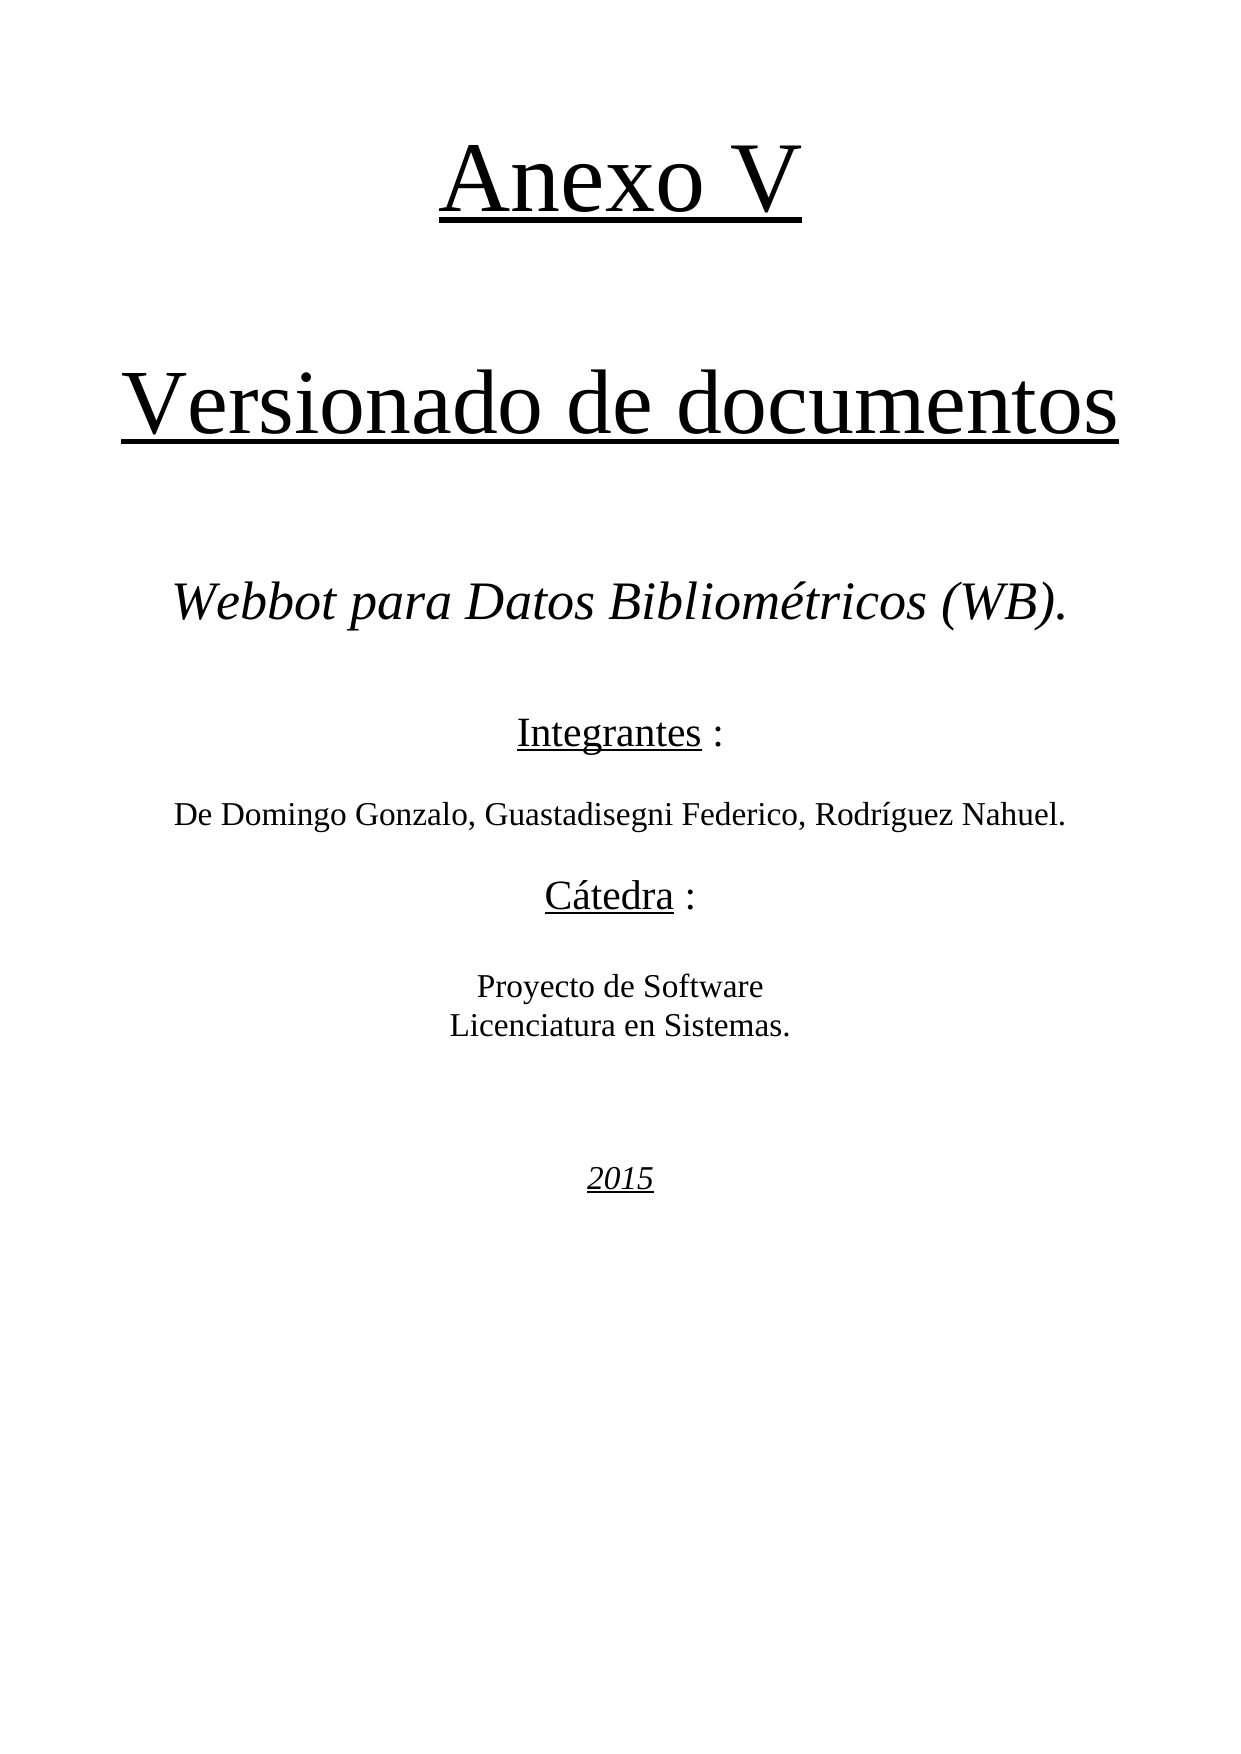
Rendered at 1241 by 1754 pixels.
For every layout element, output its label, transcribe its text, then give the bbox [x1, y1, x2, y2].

text Integrantes : [118, 707, 1122, 755]
text Versionado de documentos [118, 348, 1122, 453]
text Licenciatura en Sistemas. [118, 1005, 1122, 1043]
text Cátedra : [118, 870, 1122, 918]
text Anexo V [118, 118, 1122, 233]
text Proyecto de Software [118, 966, 1122, 1005]
text Webbot para Datos Bibliométricos (WB). [118, 568, 1122, 631]
text De Domingo Gonzalo, Guastadisegni Federico, Rodríguez Nahuel. [118, 794, 1122, 832]
text 2015 [118, 1158, 1122, 1196]
